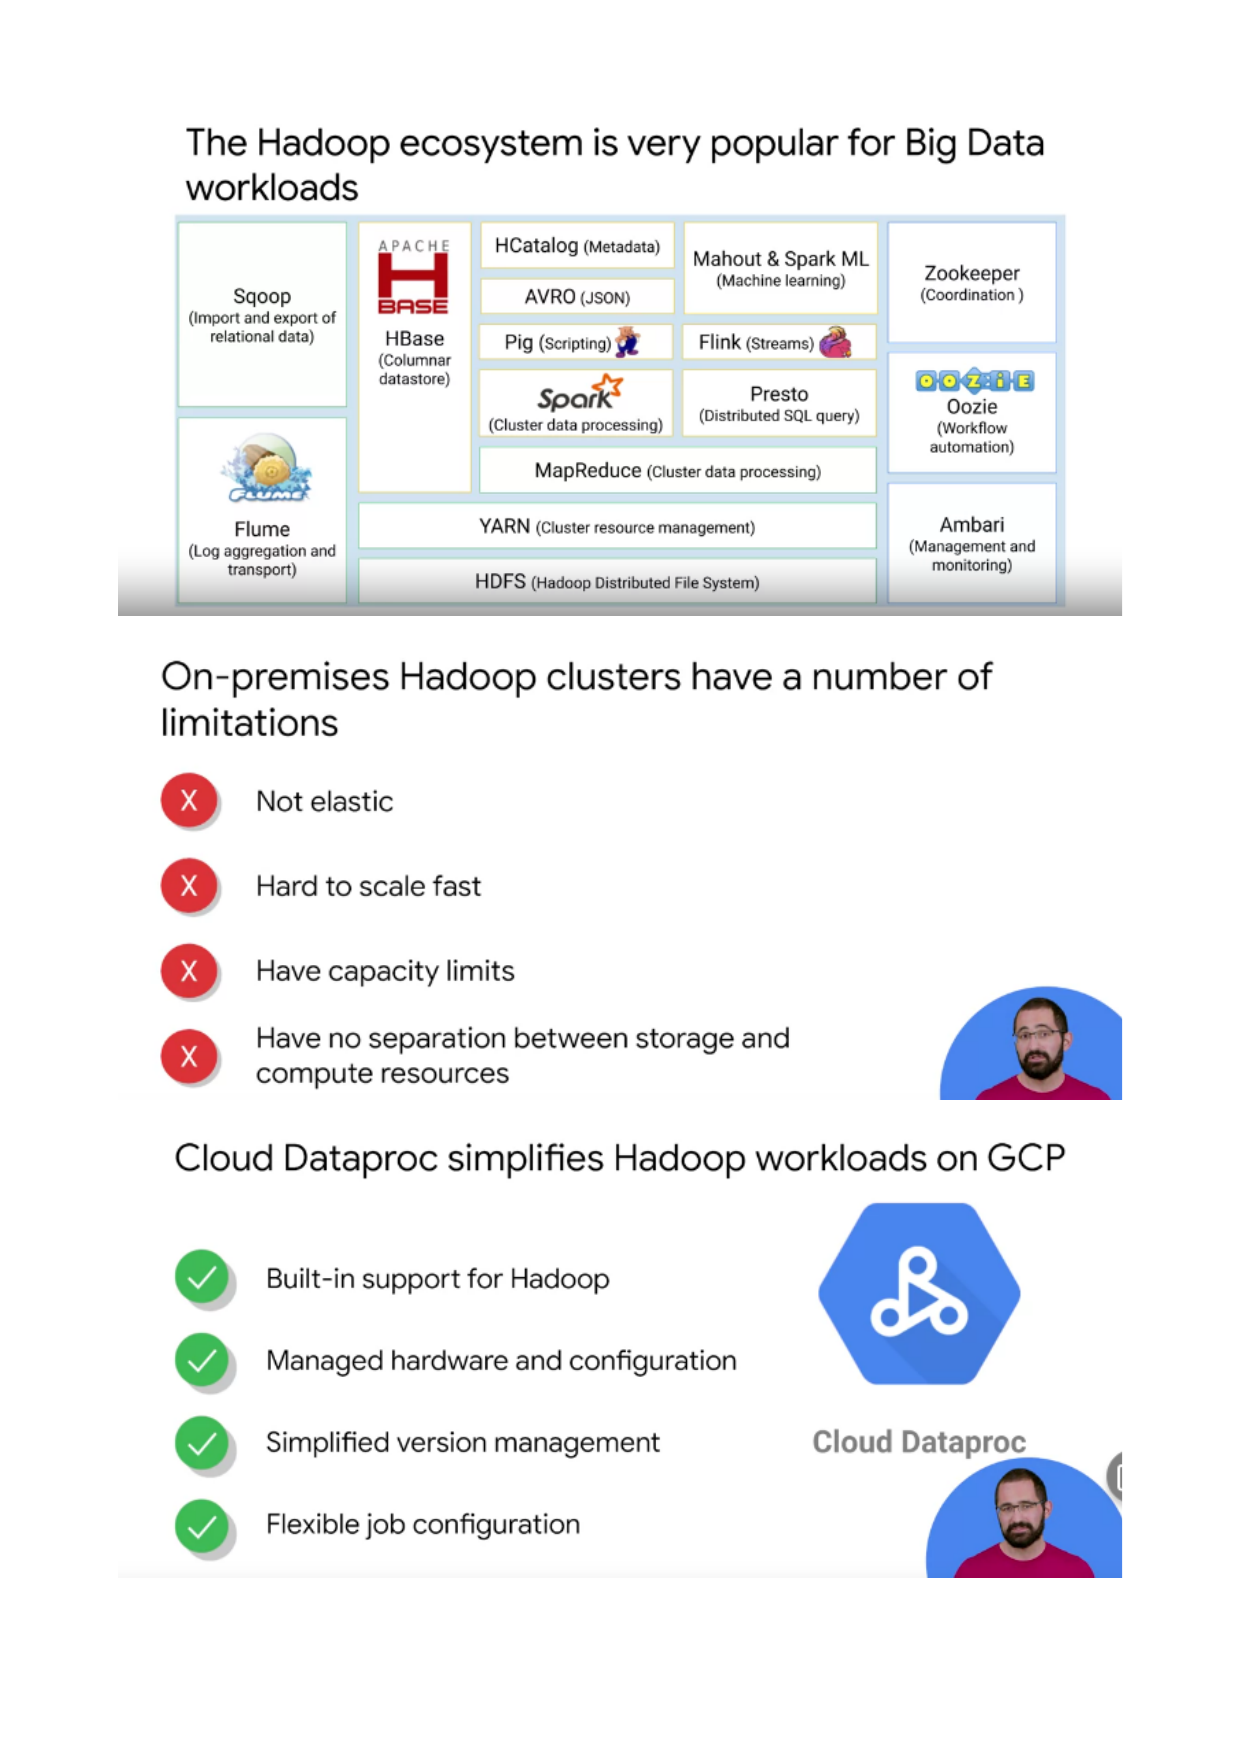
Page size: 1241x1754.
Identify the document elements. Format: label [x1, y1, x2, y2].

picture [118, 644, 1123, 1100]
picture [118, 1128, 1123, 1578]
picture [118, 118, 1123, 616]
